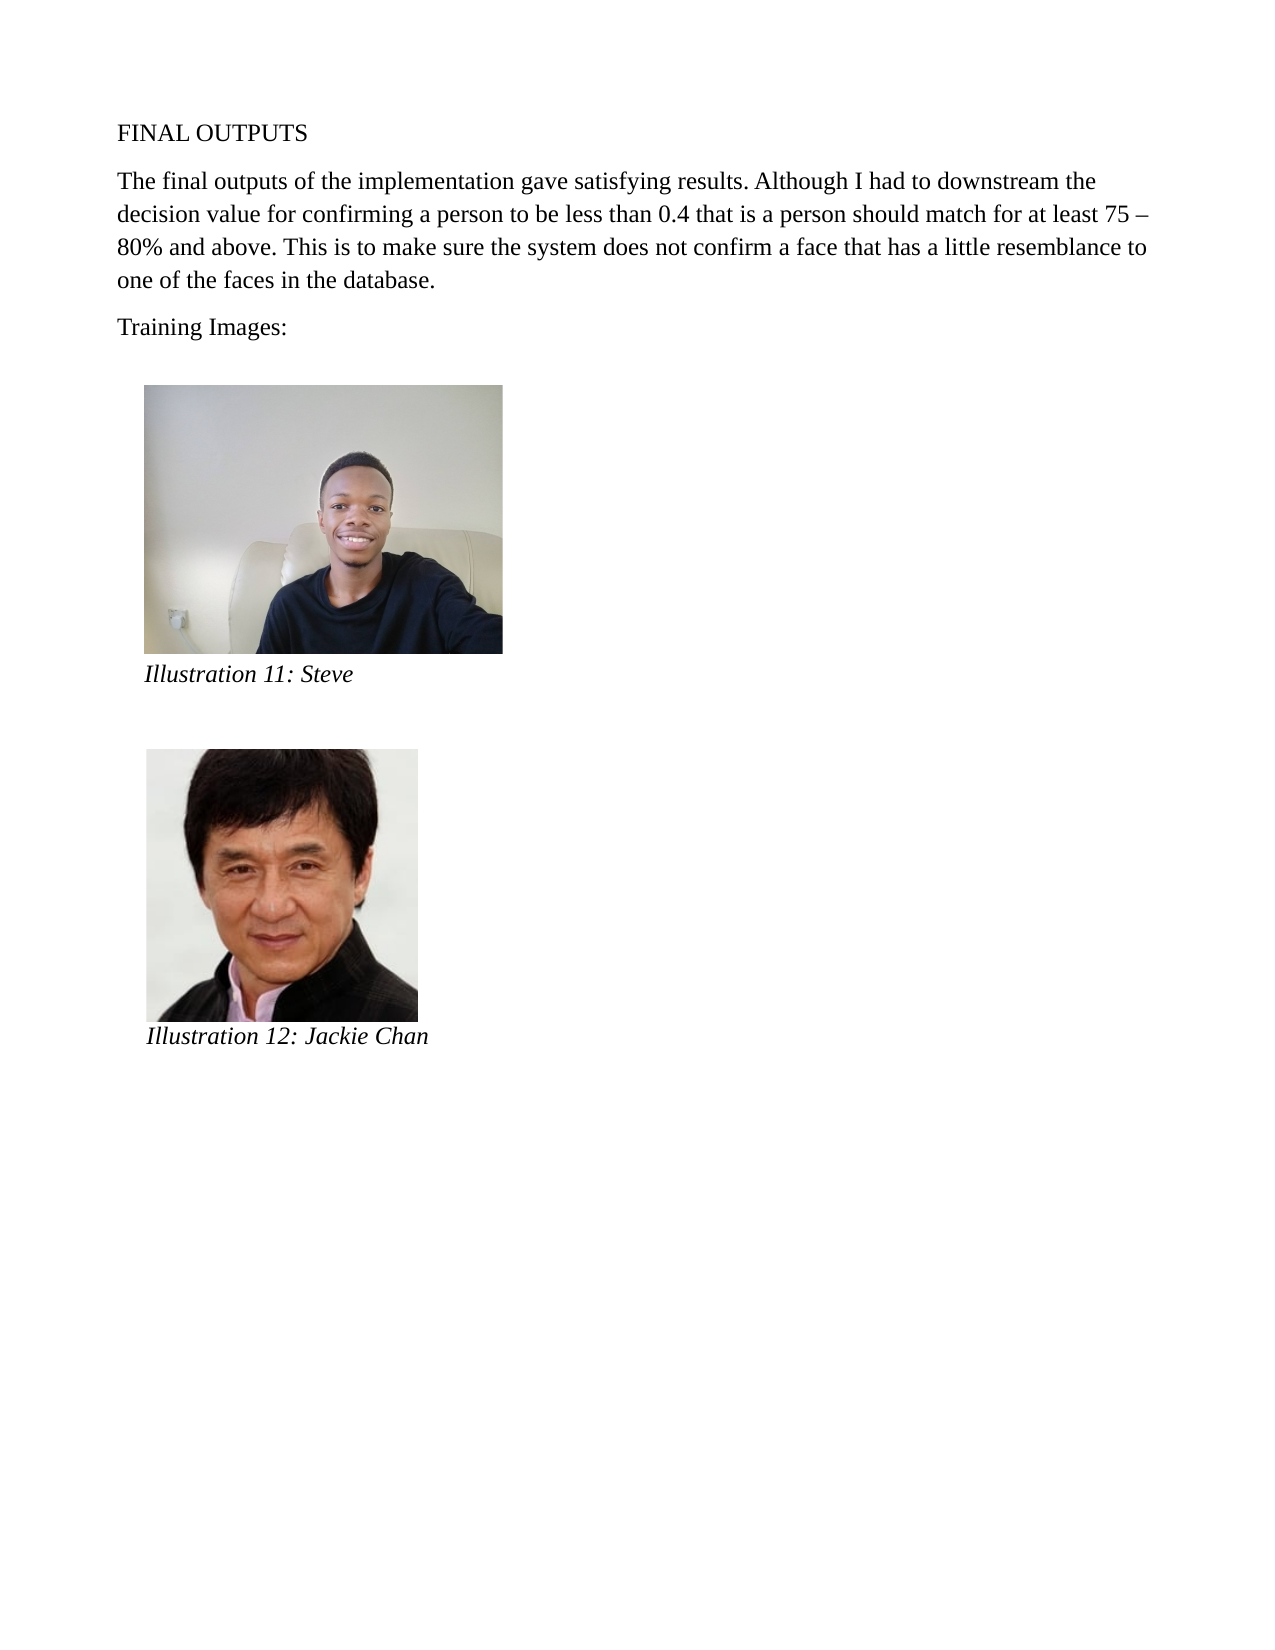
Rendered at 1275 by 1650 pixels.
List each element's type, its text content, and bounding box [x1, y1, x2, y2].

picture [146, 749, 418, 1022]
text FINAL OUTPUTS [117, 118, 1158, 147]
text The final outputs of the implementation gave satisfying results. Although I had to downstream the decision value for confirming a person to be less than 0.4 that is a person should match for at least 75 – 80% and above. This is to make sure the system does not confirm a face that has a little resemblance to one of the faces in the database. [117, 166, 1158, 293]
text Training Images: [117, 312, 1158, 341]
text Illustration 11: Jackie Chan [146, 750, 438, 1050]
text Illustration 12: Steve [144, 654, 503, 687]
picture [144, 385, 503, 654]
